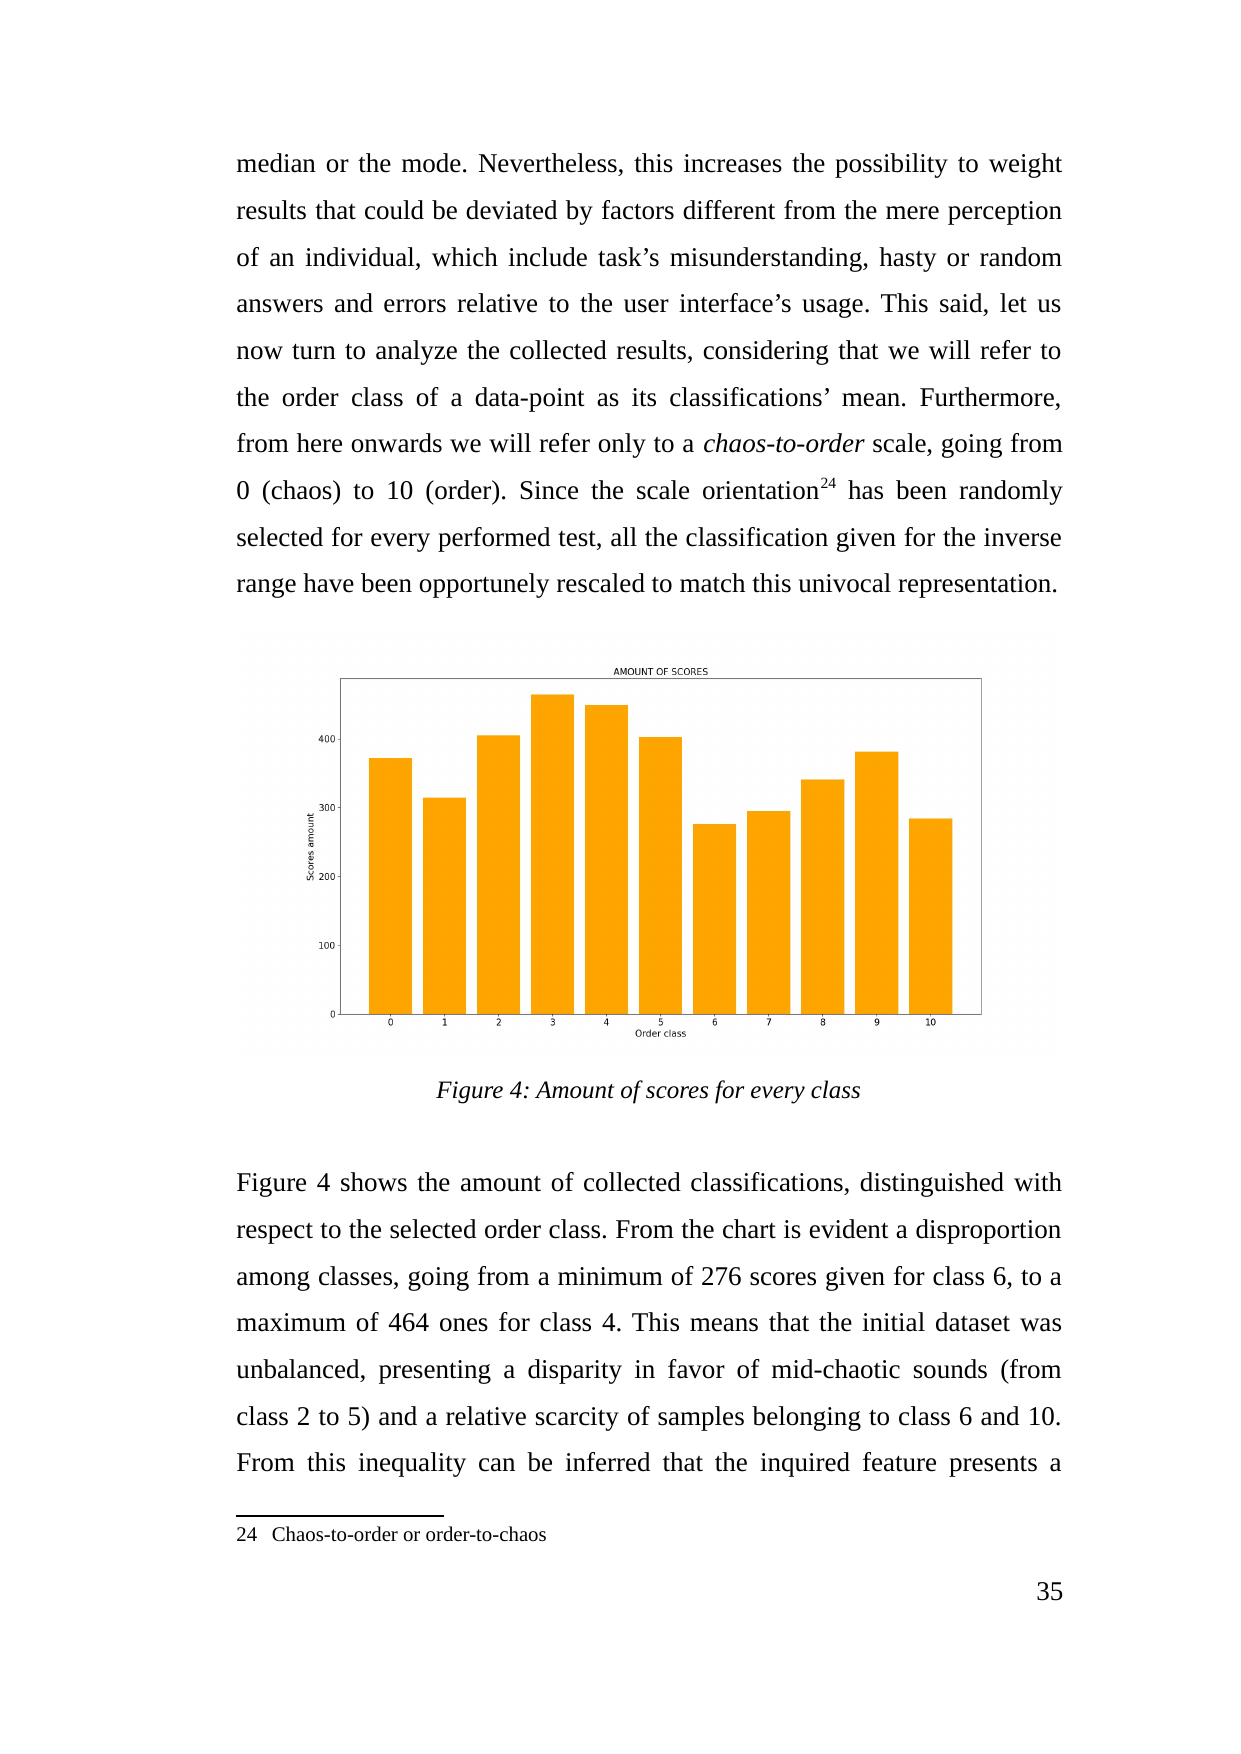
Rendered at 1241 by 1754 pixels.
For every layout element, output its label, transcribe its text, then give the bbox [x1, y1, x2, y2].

text Chaos-to-order or order-to-chaos [236, 1522, 1063, 1546]
picture [236, 626, 1063, 1062]
text Figure 4: Amount of scores for every class [236, 1062, 1063, 1104]
text Figure 4 shows the amount of collected classifications, distinguished with respect to the selected order class. From the chart is evident a disproportion among classes, going from a minimum of 276 scores given for class 6, to a maximum of 464 ones for class 4. This means that the initial dataset was unbalanced, presenting a disparity in favor of mid-chaotic sounds (from class 2 to 5) and a relative scarcity of samples belonging to class 6 and 10. From this inequality can be inferred that the inquired feature presents a [236, 1167, 1063, 1478]
text median or the mode. Nevertheless, this increases the possibility to weight results that could be deviated by factors different from the mere perception of an individual, which include task’s misunderstanding, hasty or random answers and errors relative to the user interface’s usage. This said, let us now turn to analyze the collected results, considering that we will refer to the order class of a data-point as its classifications’ mean. Furthermore, from here onwards we will refer only to a chaos-to-order scale, going from 0 (chaos) to 10 (order). Since the scale orientation has been randomly selected for every performed test, all the classification given for the inverse range have been opportunely rescaled to match this univocal representation. [236, 148, 1063, 599]
